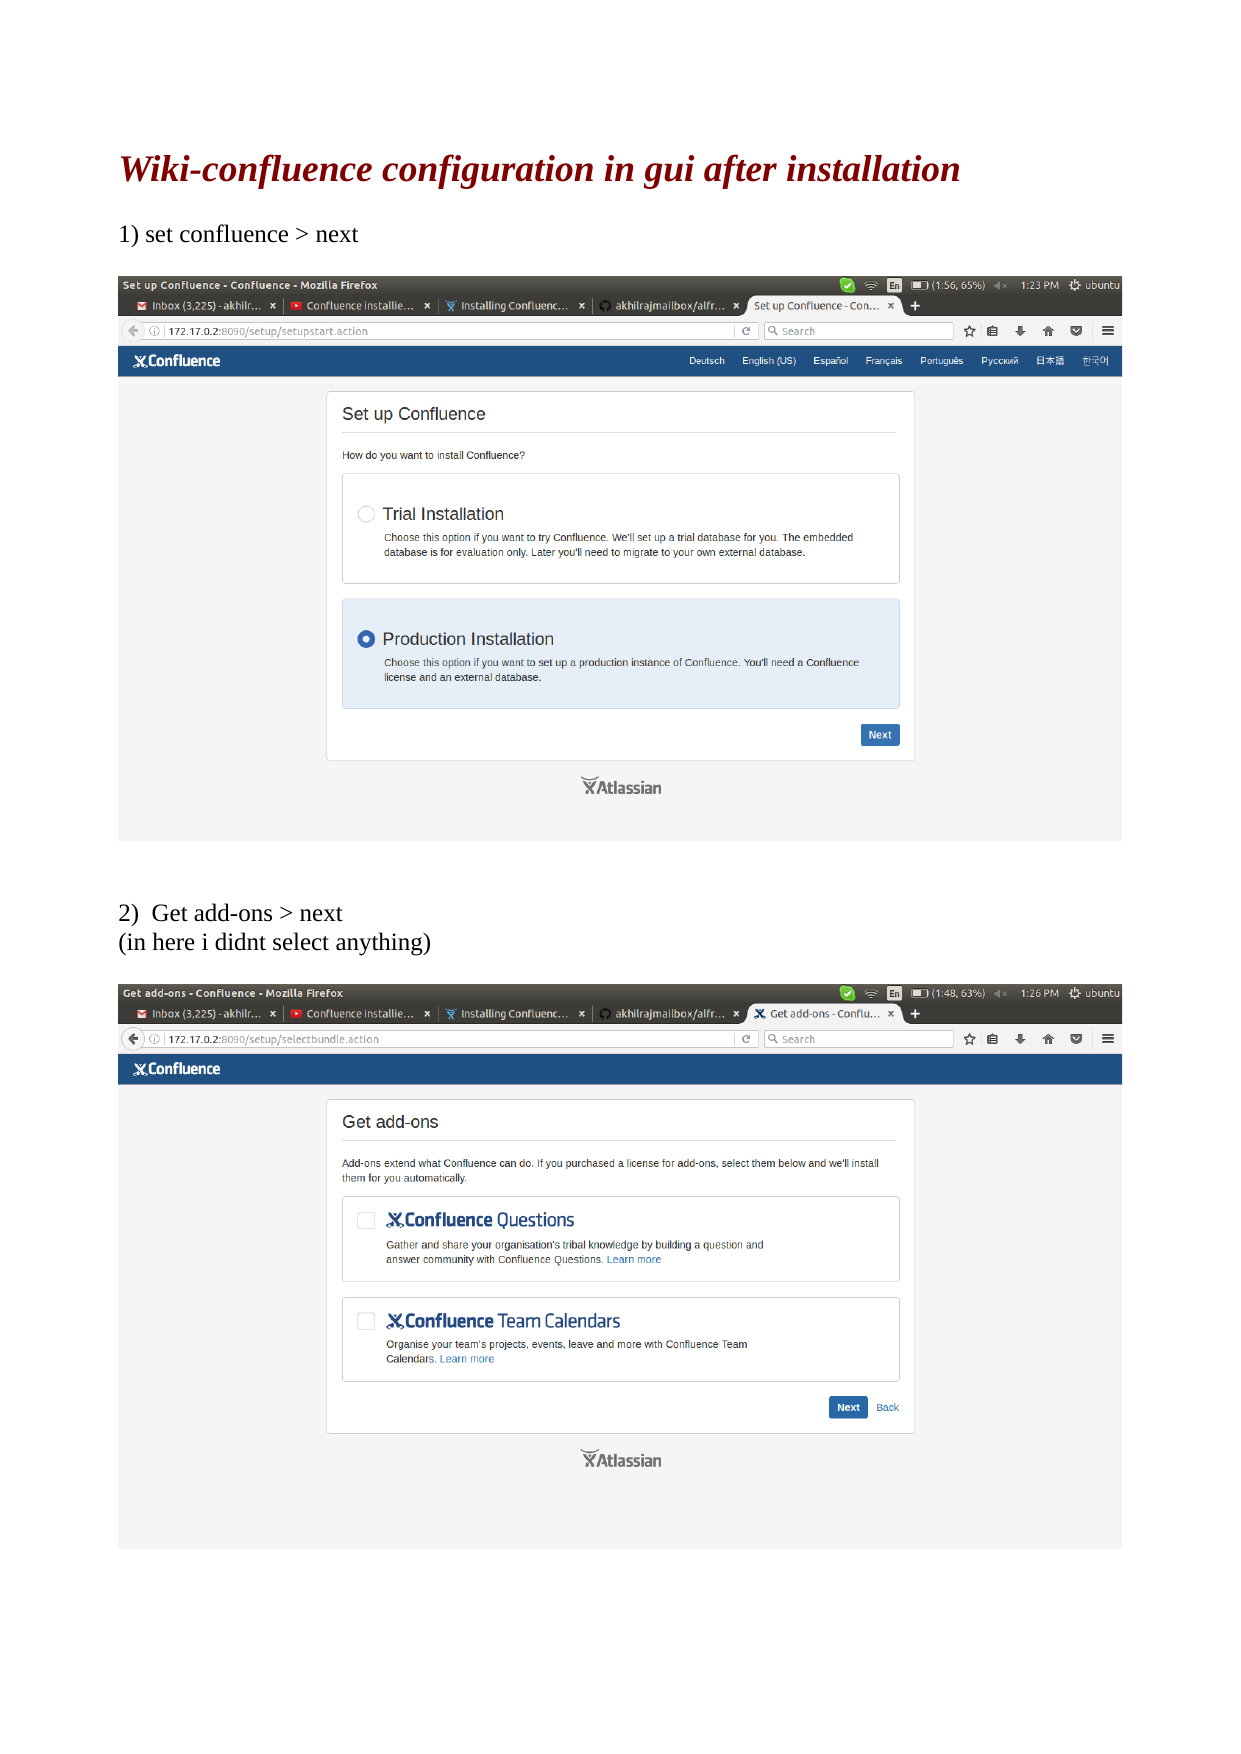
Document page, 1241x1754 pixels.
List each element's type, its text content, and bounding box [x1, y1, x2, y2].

text Wiki-confluence configuration in gui after installation [118, 147, 1122, 190]
text 1) set confluence > next [118, 219, 1122, 247]
text (in here i didnt select anything) [118, 927, 1122, 956]
picture [118, 984, 1123, 1549]
picture [118, 276, 1123, 841]
text 2) Get add-ons > next [118, 898, 1122, 927]
